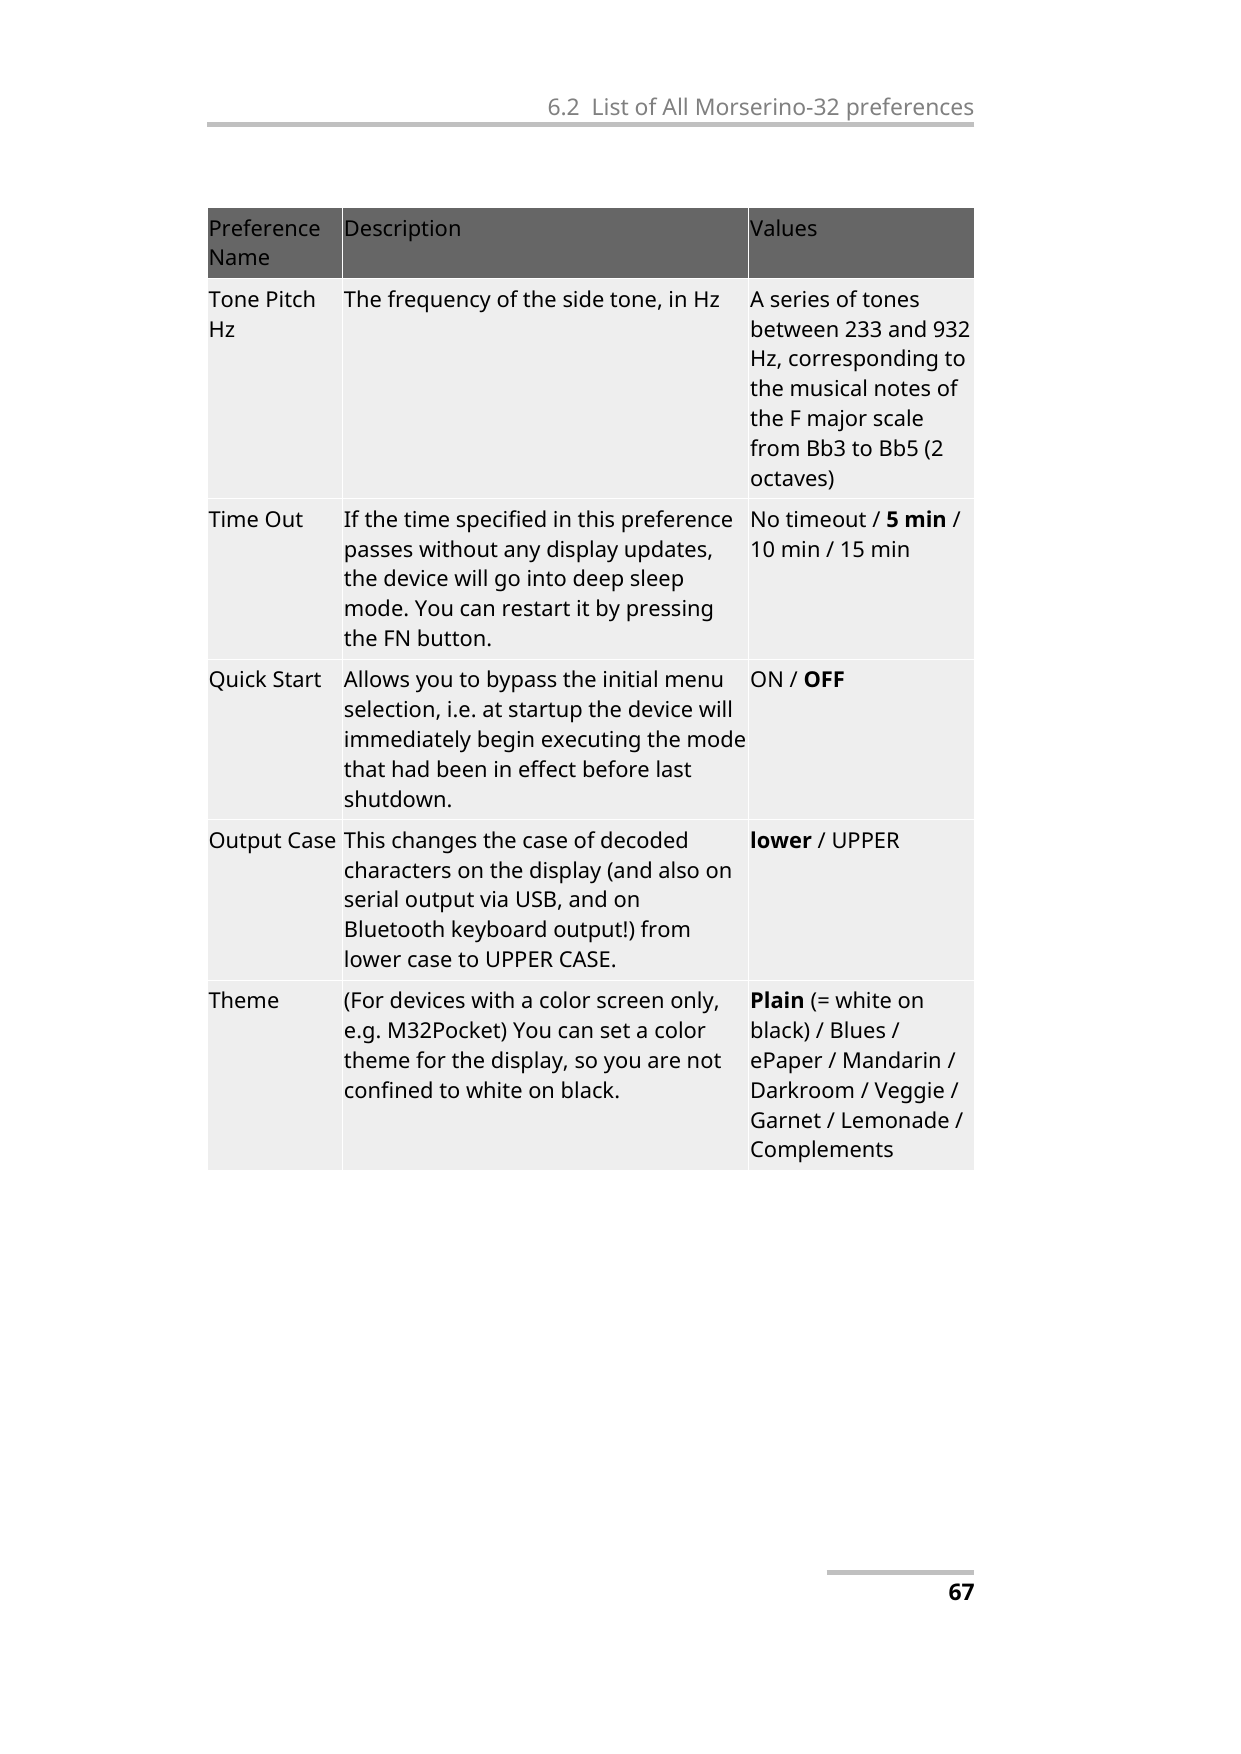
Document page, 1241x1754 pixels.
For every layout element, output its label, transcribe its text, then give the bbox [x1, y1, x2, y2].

table_cell No timeout / 5 min / 10 min / 15 min [749, 499, 974, 658]
table_cell Plain (= white on black) / Blues / ePaper / Mandarin / Darkroom / Veggie / Garnet / Lemonade / Complements [749, 981, 974, 1170]
table_header Description [343, 208, 748, 278]
table_header Values [749, 208, 974, 278]
table_cell If the time specified in this preference passes without any display updates, the device will go into deep sleep mode. You can restart it by pressing the FN button. [343, 499, 748, 658]
table_cell Output Case [208, 820, 342, 979]
table_cell lower / UPPER [749, 820, 974, 979]
table_cell Allows you to bypass the initial menu selection, i.e. at startup the device will immediately begin executing the mode that had been in effect before last shutdown. [343, 660, 748, 819]
table_cell ON / OFF [749, 660, 974, 819]
table_cell A series of tones between 233 and 932 Hz, corresponding to the musical notes of the F major scale from Bb3 to Bb5 (2 octaves) [749, 279, 974, 498]
table_cell Theme [208, 981, 342, 1170]
table_header Preference Name [208, 208, 342, 278]
table_cell The frequency of the side tone, in Hz [343, 279, 748, 498]
table_cell (For devices with a color screen only, e.g. M32Pocket) You can set a color theme for the display, so you are not confined to white on black. [343, 981, 748, 1170]
table_cell Time Out [208, 499, 342, 658]
table_cell This changes the case of decoded characters on the display (and also on serial output via USB, and on Bluetooth keyboard output!) from lower case to UPPER CASE. [343, 820, 748, 979]
table_cell Tone Pitch Hz [208, 279, 342, 498]
table_cell Quick Start [208, 660, 342, 819]
